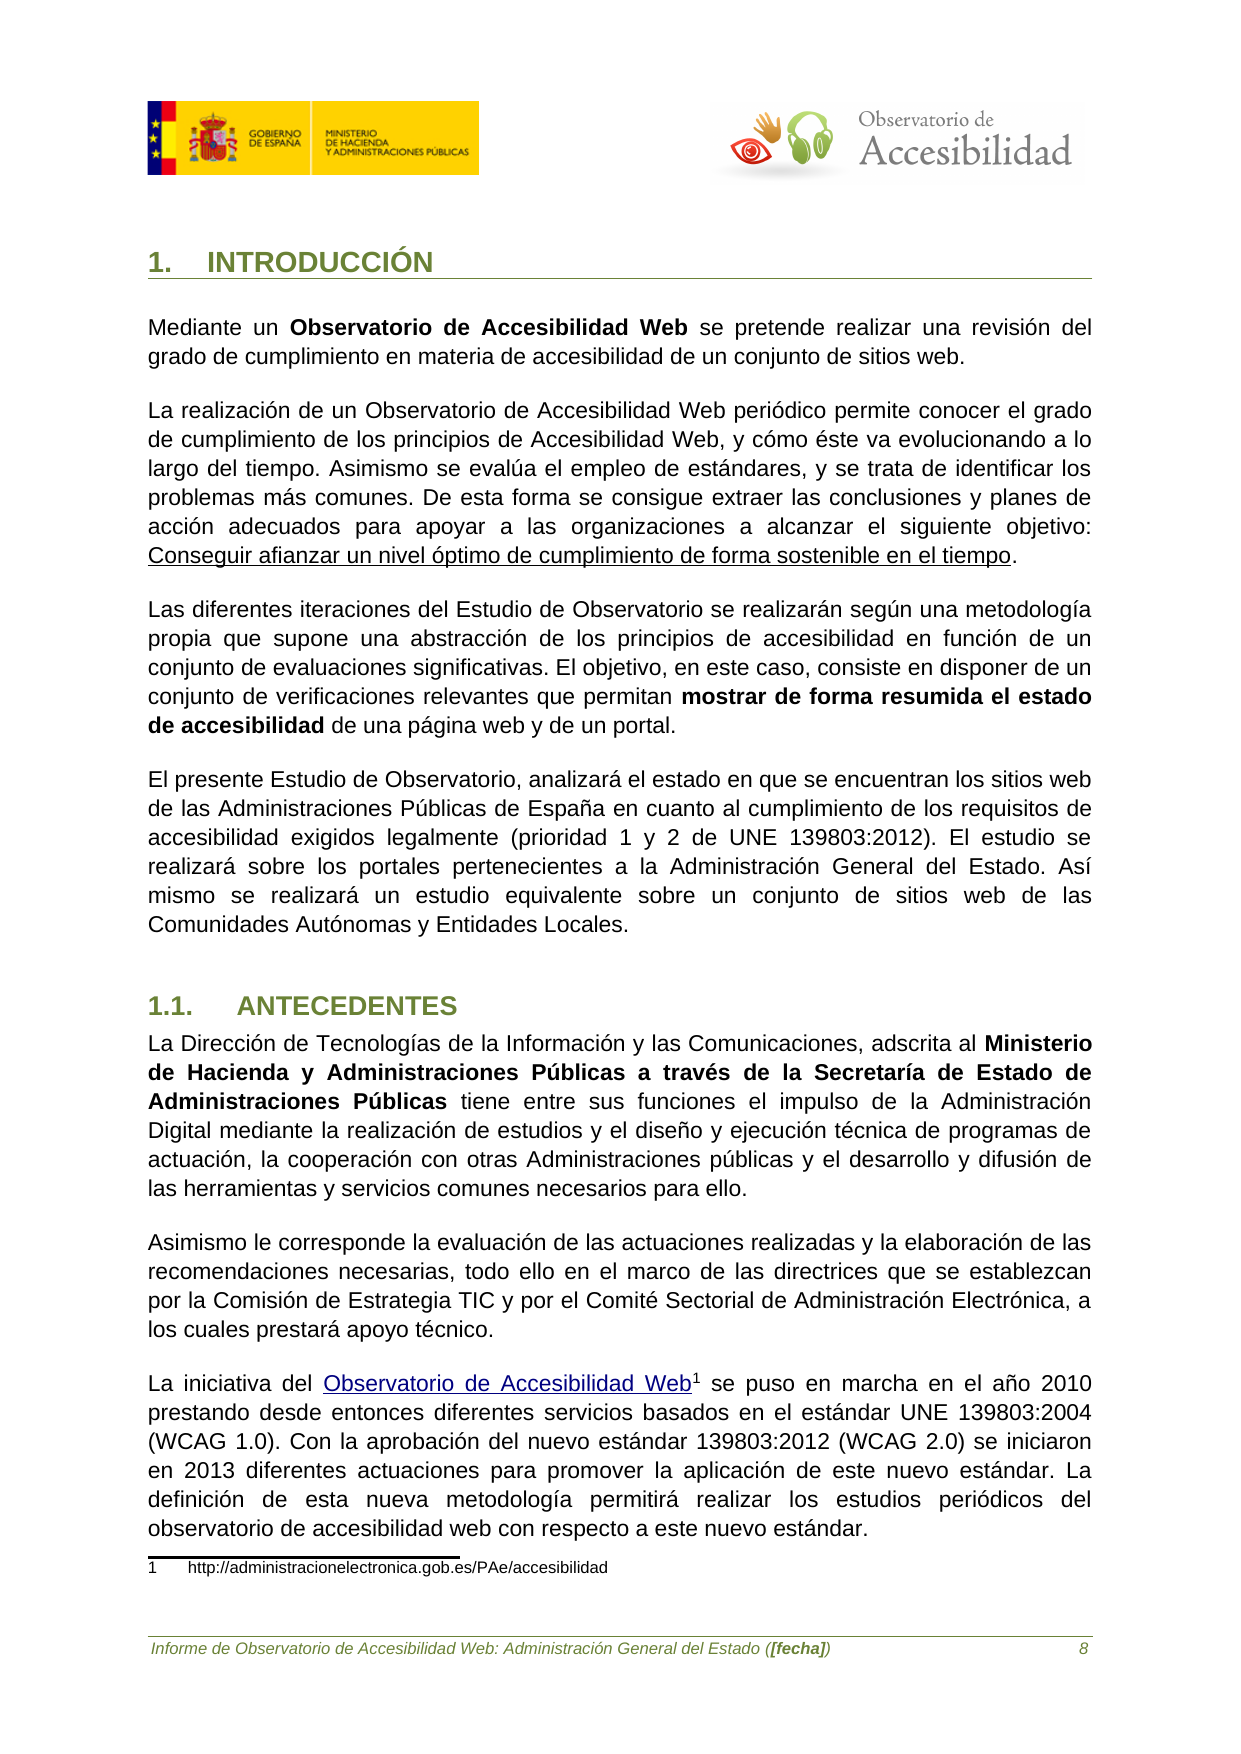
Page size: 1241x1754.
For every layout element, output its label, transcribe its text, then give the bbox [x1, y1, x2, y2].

subtitle Antecedentes [148, 989, 1092, 1021]
picture [710, 102, 1086, 185]
picture [147, 101, 479, 175]
text http://administracionelectronica.gob.es/PAe/accesibilidad [148, 1558, 1092, 1577]
subtitle Introducción [148, 245, 1092, 278]
text Mediante un Observatorio de Accesibilidad Web se pretende realizar una revisión del grado de cumplimiento en materia de accesibilidad de un conjunto de sitios web. [148, 314, 1092, 369]
text Las diferentes iteraciones del Estudio de Observatorio se realizarán según una metodología propia que supone una abstracción de los principios de accesibilidad en función de un conjunto de evaluaciones significativas. El objetivo, en este caso, consiste en disponer de un conjunto de verificaciones relevantes que permitan mostrar de forma resumida el estado de accesibilidad de una página web y de un portal. [148, 596, 1092, 738]
text La Dirección de Tecnologías de la Información y las Comunicaciones, adscrita al Ministerio de Hacienda y Administraciones Públicas a través de la Secretaría de Estado de Administraciones Públicas tiene entre sus funciones el impulso de la Administración Digital mediante la realización de estudios y el diseño y ejecución técnica de programas de actuación, la cooperación con otras Administraciones públicas y el desarrollo y difusión de las herramientas y servicios comunes necesarios para ello. [148, 1030, 1092, 1201]
text Asimismo le corresponde la evaluación de las actuaciones realizadas y la elaboración de las recomendaciones necesarias, todo ello en el marco de las directrices que se establezcan por la Comisión de Estrategia TIC y por el Comité Sectorial de Administración Electrónica, a los cuales prestará apoyo técnico. [148, 1229, 1092, 1342]
text La realización de un Observatorio de Accesibilidad Web periódico permite conocer el grado de cumplimiento de los principios de Accesibilidad Web, y cómo éste va evolucionando a lo largo del tiempo. Asimismo se evalúa el empleo de estándares, y se trata de identificar los problemas más comunes. De esta forma se consigue extraer las conclusiones y planes de acción adecuados para apoyar a las organizaciones a alcanzar el siguiente objetivo: Conseguir afianzar un nivel óptimo de cumplimiento de forma sostenible en el tiempo. [148, 397, 1092, 568]
text La iniciativa del Observatorio de Accesibilidad Web se puso en marcha en el año 2010 prestando desde entonces diferentes servicios basados en el estándar UNE 139803:2004 (WCAG 1.0). Con la aprobación del nuevo estándar 139803:2012 (WCAG 2.0) se iniciaron en 2013 diferentes actuaciones para promover la aplicación de este nuevo estándar. La definición de esta nueva metodología permitirá realizar los estudios periódicos del observatorio de accesibilidad web con respecto a este nuevo estándar. [148, 1370, 1092, 1541]
text El presente Estudio de Observatorio, analizará el estado en que se encuentran los sitios web de las Administraciones Públicas de España en cuanto al cumplimiento de los requisitos de accesibilidad exigidos legalmente (prioridad 1 y 2 de UNE 139803:2012). El estudio se realizará sobre los portales pertenecientes a la Administración General del Estado. Así mismo se realizará un estudio equivalente sobre un conjunto de sitios web de las Comunidades Autónomas y Entidades Locales. [148, 766, 1092, 937]
